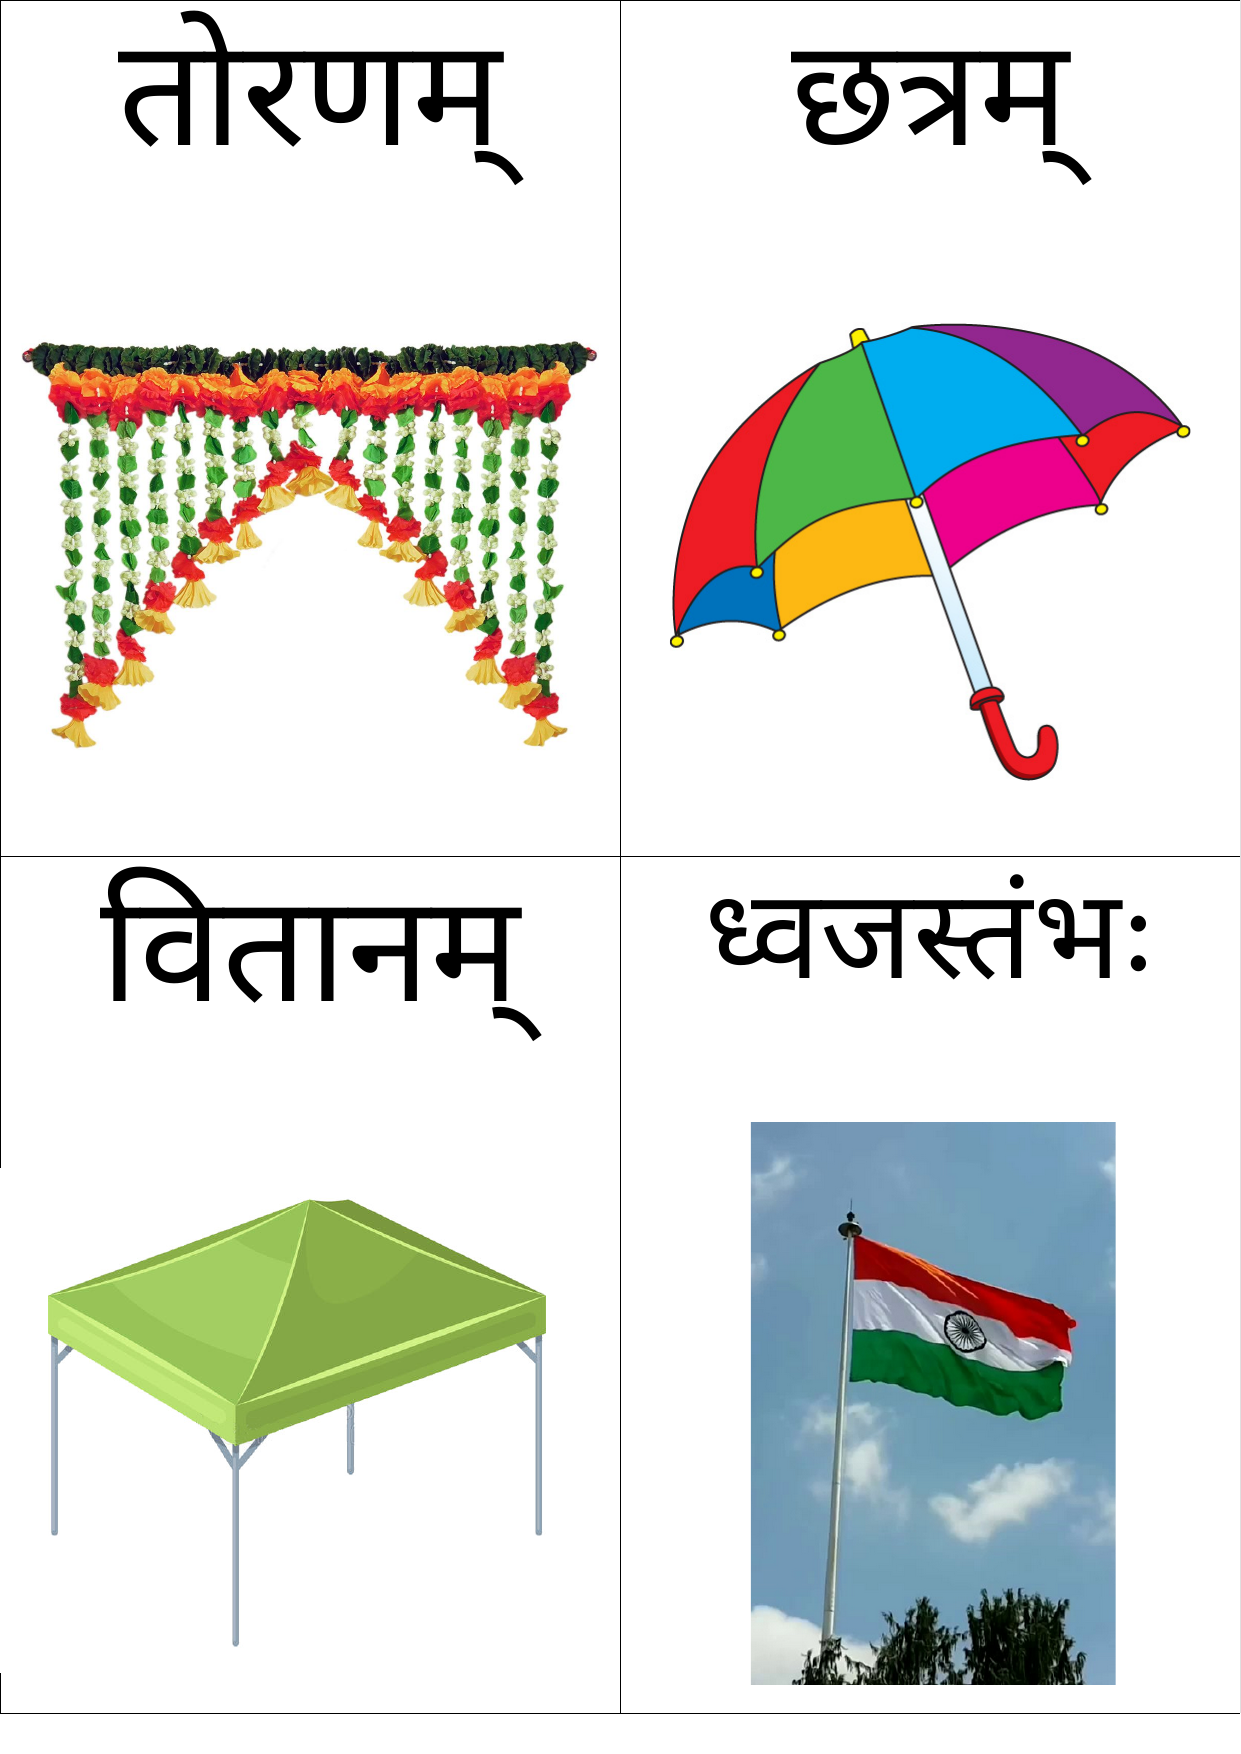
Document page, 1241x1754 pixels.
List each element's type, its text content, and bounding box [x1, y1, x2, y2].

picture [5, 327, 615, 762]
table_cell ध्वजस्तंभः [621, 857, 1240, 1712]
table_cell वितानम् [1, 857, 620, 1712]
table_cell तोरणम् [1, 1, 620, 856]
table_cell छत्रम् [621, 1, 1240, 856]
picture [669, 322, 1191, 781]
picture [750, 1122, 1116, 1685]
picture [0, 1168, 593, 1673]
